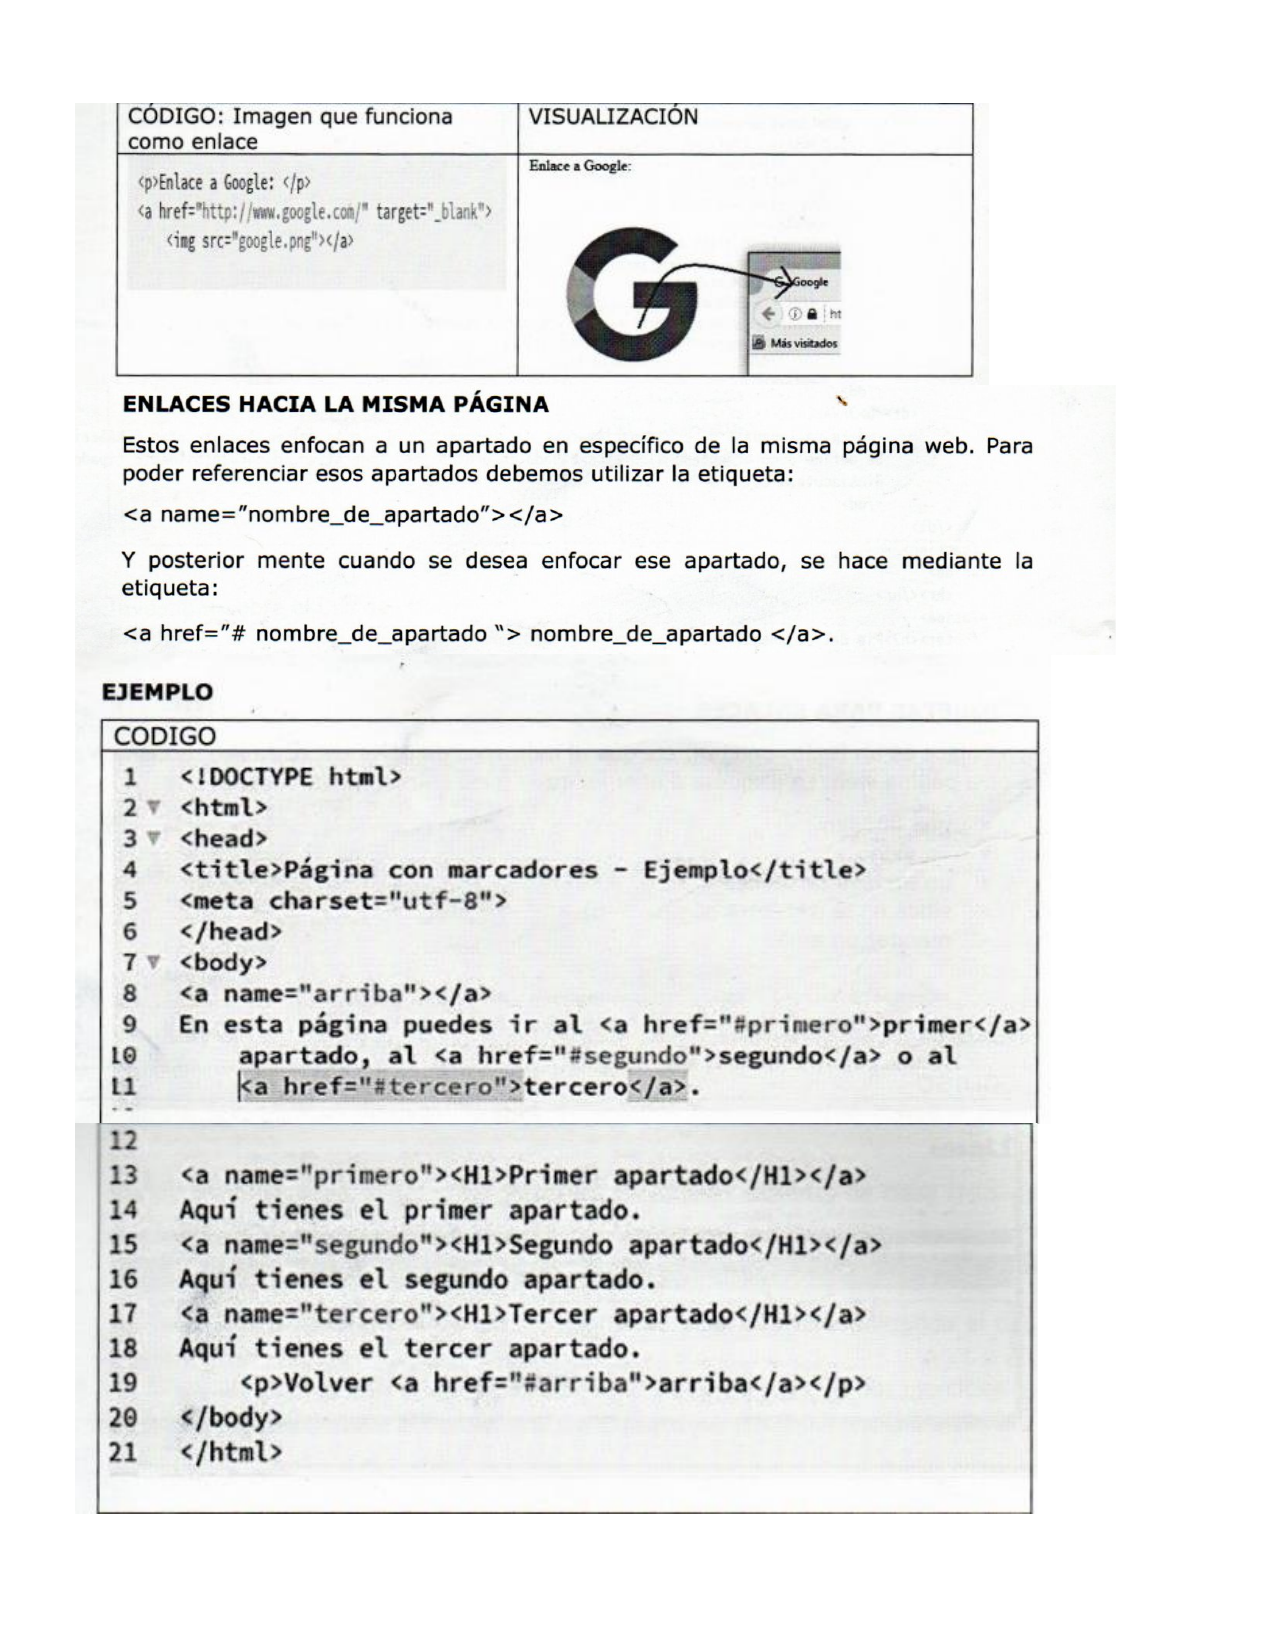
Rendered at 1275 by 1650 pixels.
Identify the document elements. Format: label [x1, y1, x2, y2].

picture [75, 654, 1052, 1514]
picture [75, 103, 1116, 602]
